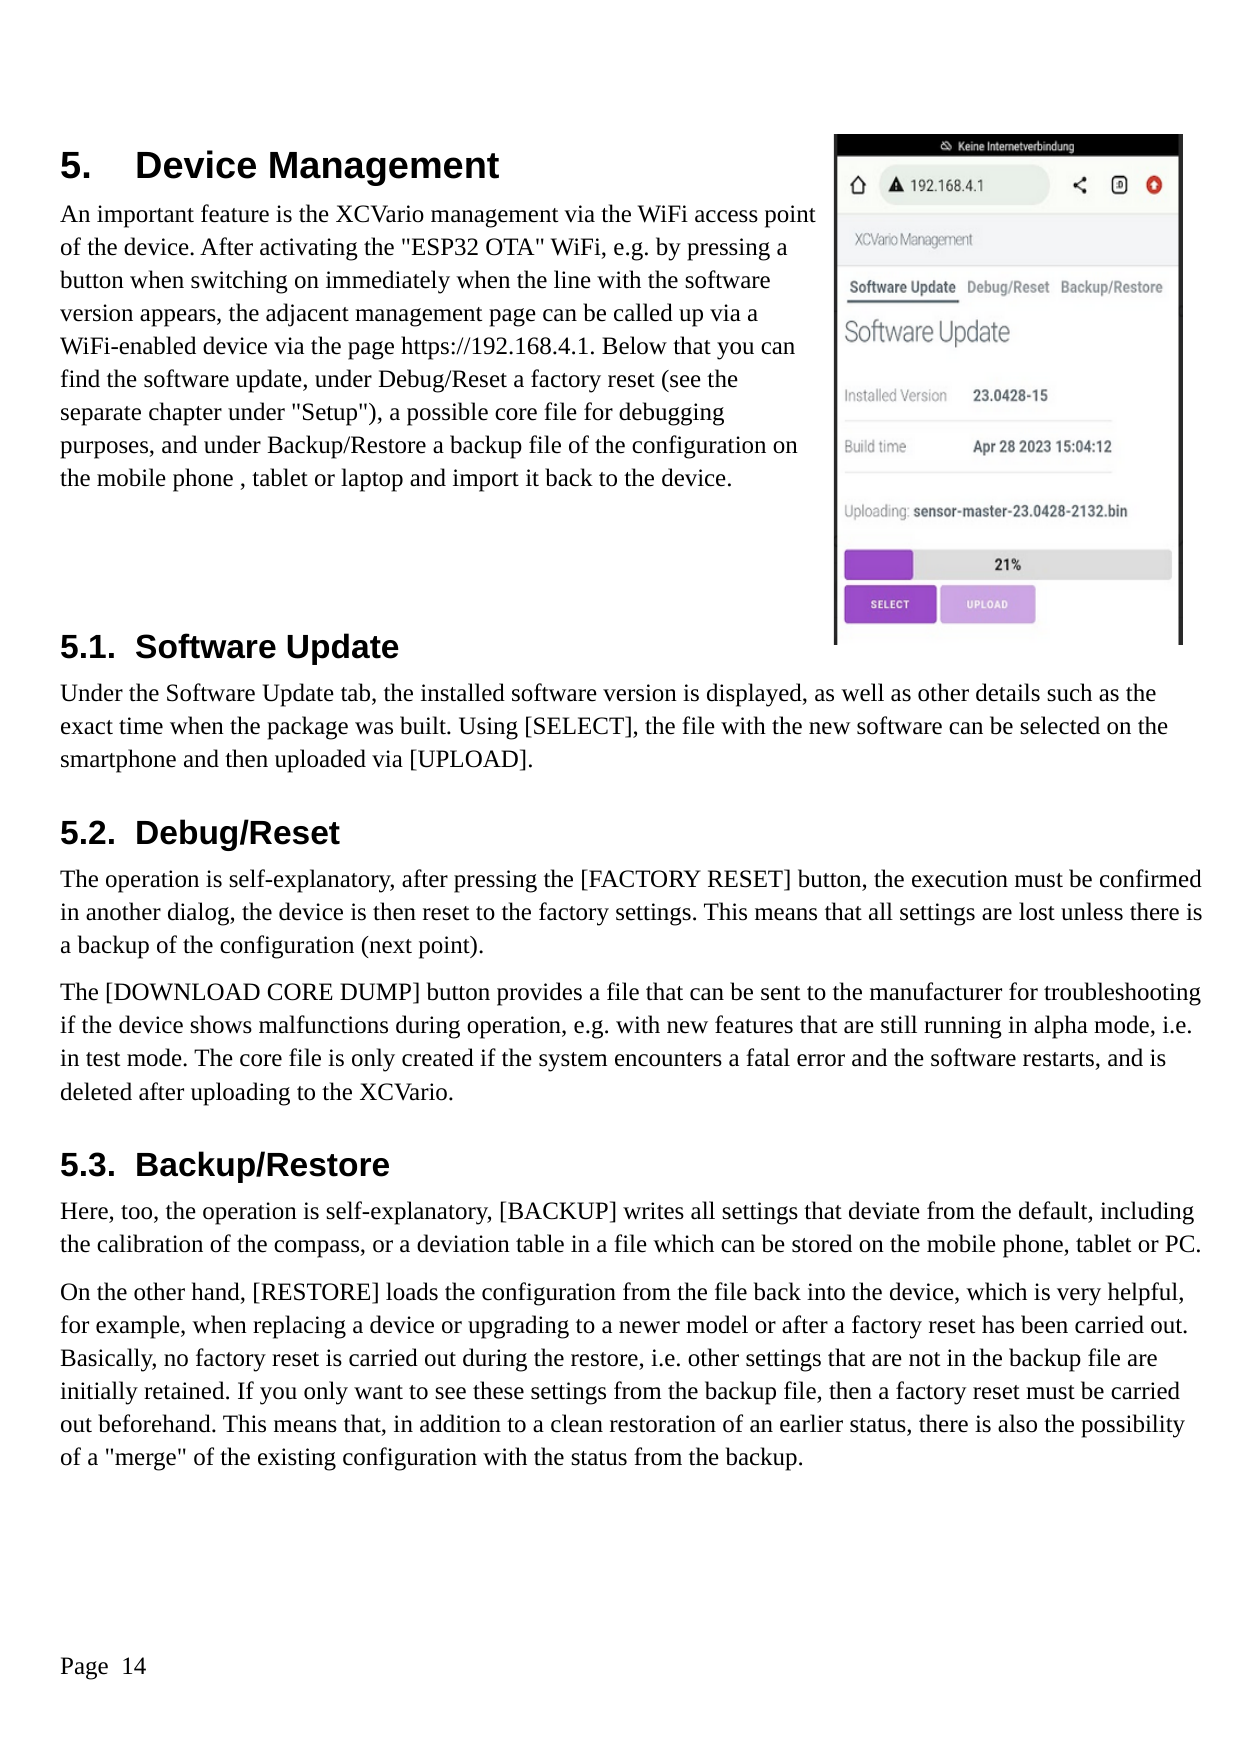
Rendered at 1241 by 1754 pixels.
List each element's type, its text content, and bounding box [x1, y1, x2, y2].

text The [DOWNLOAD CORE DUMP] button provides a file that can be sent to the manufacturer for troubleshooting if the device shows malfunctions during operation, e.g. with new features that are still running in alpha mode, i.e. in test mode. The core file is only created if the system encounters a fatal error and the software restarts, and is deleted after uploading to the XCVario. [60, 977, 1207, 1105]
subtitle Backup/Restore [60, 1145, 1207, 1184]
text Here, too, the operation is self-explanatory, [BACKUP] writes all settings that deviate from the default, including the calibration of the compass, or a deviation table in a file which can be stored on the mobile phone, tablet or PC. [60, 1196, 1207, 1258]
text The operation is self-explanatory, after pressing the [FACTORY RESET] button, the execution must be confirmed in another dialog, the device is then reset to the factory settings. This means that all settings are lost unless there is a backup of the configuration (next point). [60, 864, 1207, 959]
text On the other hand, [RESTORE] loads the configuration from the file back into the device, which is very helpful, for example, when replacing a device or upgrading to a newer model or after a factory reset has been carried out. Basically, no factory reset is carried out during the restore, i.e. other settings that are not in the backup file are initially retained. If you only want to see these settings from the backup file, then a factory reset must be carried out beforehand. This means that, in addition to a clean restoration of an earlier status, there is also the possibility of a "merge" of the existing configuration with the status from the backup. [60, 1277, 1207, 1471]
picture [833, 134, 1183, 645]
text An important feature is the XCVario management via the WiFi access point of the device. After activating the "ESP32 OTA" WiFi, e.g. by pressing a button when switching on immediately when the line with the software version appears, the adjacent management page can be called up via a WiFi-enabled device via the page https://192.168.4.1. Below that you can find the software update, under Debug/Reset a factory reset (see the separate chapter under "Setup"), a possible core file for debugging purposes, and under Backup/Restore a backup file of the configuration on the mobile phone , tablet or laptop and import it back to the device. [60, 199, 833, 492]
subtitle Device Management [60, 143, 833, 187]
text Under the Software Update tab, the installed software version is displayed, as well as other details such as the exact time when the package was built. Using [SELECT], the file with the new software can be selected on the smartphone and then uploaded via [UPLOAD]. [60, 678, 1207, 773]
subtitle Software Update [60, 627, 1207, 666]
subtitle Debug/Reset [60, 813, 1207, 851]
subtitle [1183, 143, 1207, 187]
